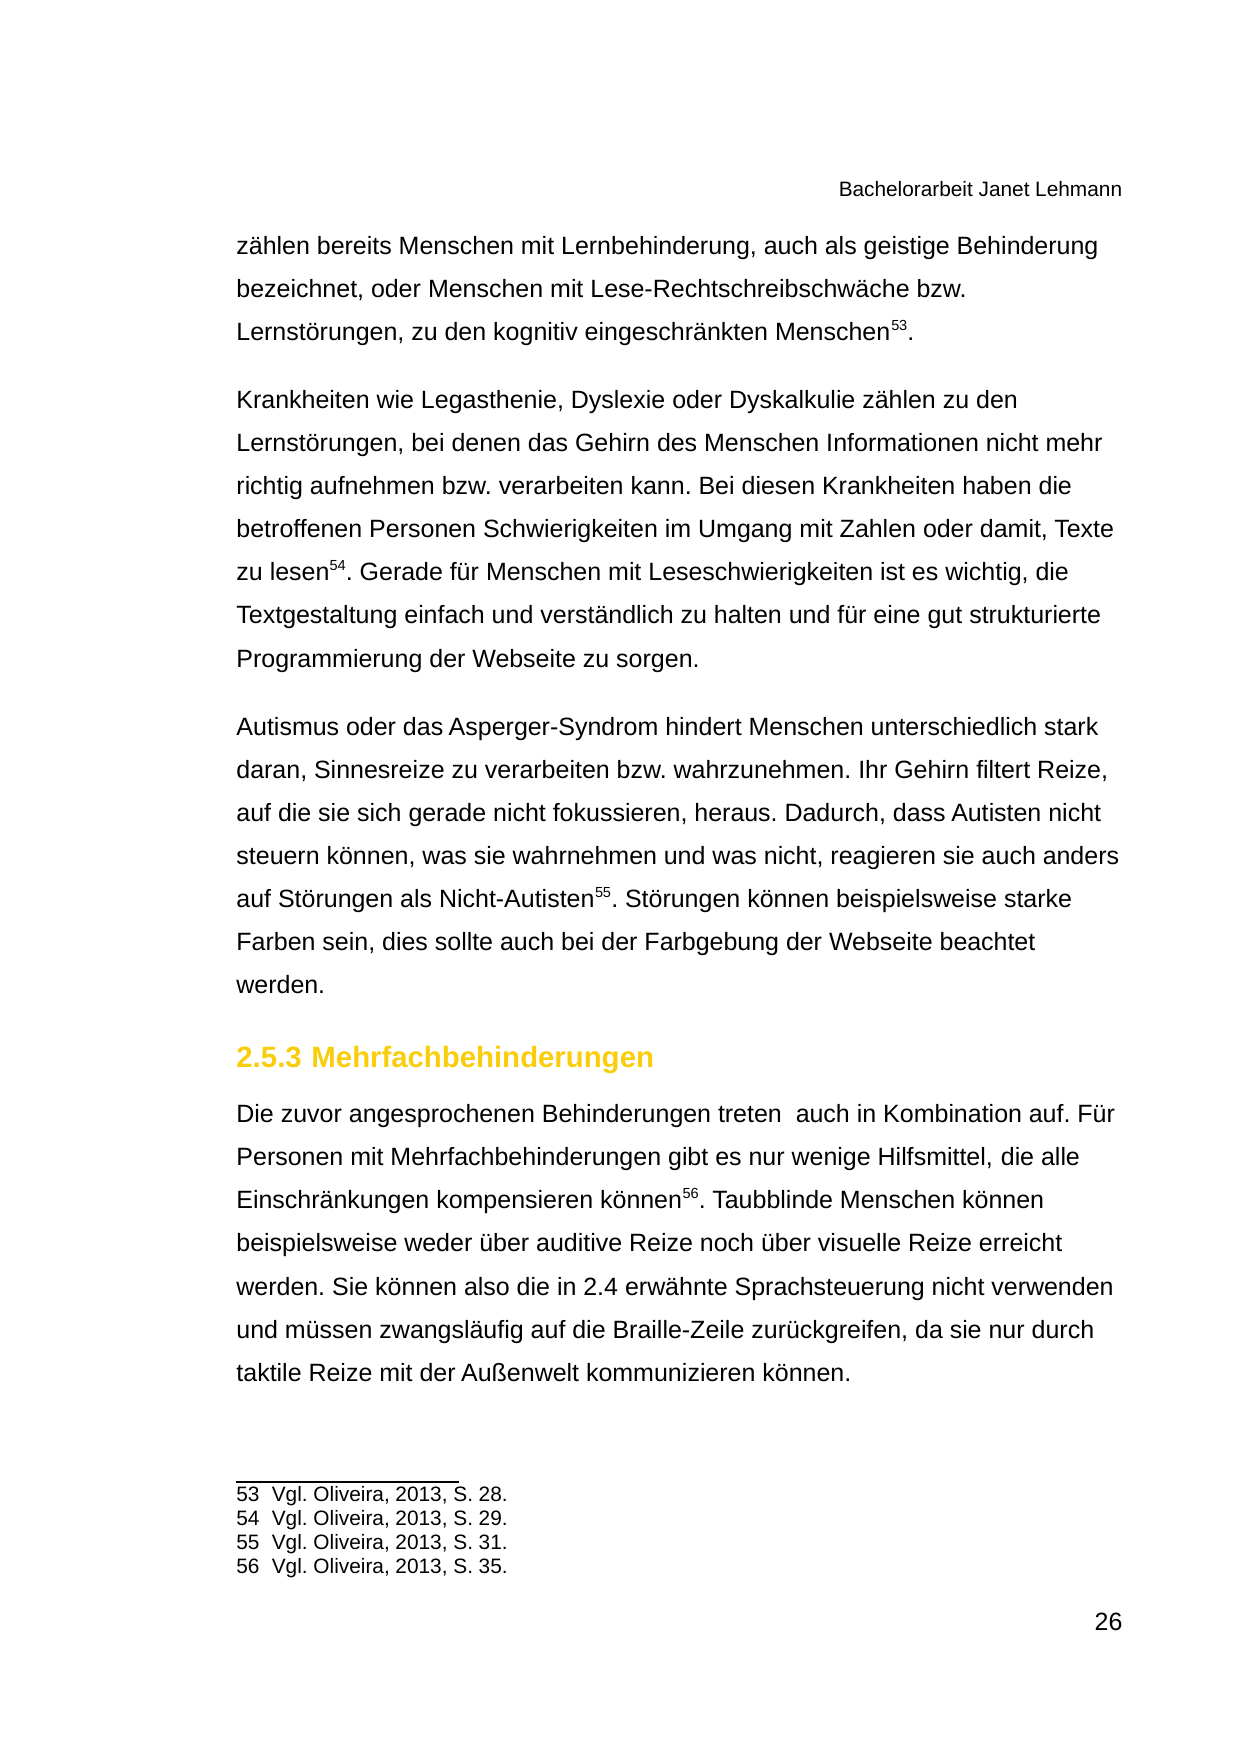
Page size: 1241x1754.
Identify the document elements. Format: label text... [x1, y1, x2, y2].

subtitle Mehrfachbehinderungen [236, 1040, 1122, 1074]
text Vgl. Oliveira, 2013, S. 28. [236, 1482, 1122, 1506]
text Die zuvor angesprochenen Behinderungen treten auch in Kombination auf. Für Personen mit Mehrfachbehinderungen gibt es nur wenige Hilfsmittel, die alle Einschränkungen kompensieren können. Taubblinde Menschen können beispielsweise weder über auditive Reize noch über visuelle Reize erreicht werden. Sie können also die in 2.4 erwähnte Sprachsteuerung nicht verwenden und müssen zwangsläufig auf die Braille-Zeile zurückgreifen, da sie nur durch taktile Reize mit der Außenwelt kommunizieren können. [236, 1099, 1122, 1386]
text Vgl. Oliveira, 2013, S. 29. [236, 1506, 1122, 1530]
text Vgl. Oliveira, 2013, S. 31. [236, 1530, 1122, 1554]
text zählen bereits Menschen mit Lernbehinderung, auch als geistige Behinderung bezeichnet, oder Menschen mit Lese-Rechtschreibschwäche bzw. Lernstörungen, zu den kognitiv eingeschränkten Menschen. [236, 231, 1122, 346]
text Krankheiten wie Legasthenie, Dyslexie oder Dyskalkulie zählen zu den Lernstörungen, bei denen das Gehirn des Menschen Informationen nicht mehr richtig aufnehmen bzw. verarbeiten kann. Bei diesen Krankheiten haben die betroffenen Personen Schwierigkeiten im Umgang mit Zahlen oder damit, Texte zu lesen. Gerade für Menschen mit Leseschwierigkeiten ist es wichtig, die Textgestaltung einfach und verständlich zu halten und für eine gut strukturierte Programmierung der Webseite zu sorgen. [236, 385, 1122, 672]
text Autismus oder das Asperger-Syndrom hindert Menschen unterschiedlich stark daran, Sinnesreize zu verarbeiten bzw. wahrzunehmen. Ihr Gehirn filtert Reize, auf die sie sich gerade nicht fokussieren, heraus. Dadurch, dass Autisten nicht steuern können, was sie wahrnehmen und was nicht, reagieren sie auch anders auf Störungen als Nicht-Autisten. Störungen können beispielsweise starke Farben sein, dies sollte auch bei der Farbgebung der Webseite beachtet werden. [236, 711, 1122, 999]
text Vgl. Oliveira, 2013, S. 35. [236, 1554, 1122, 1578]
